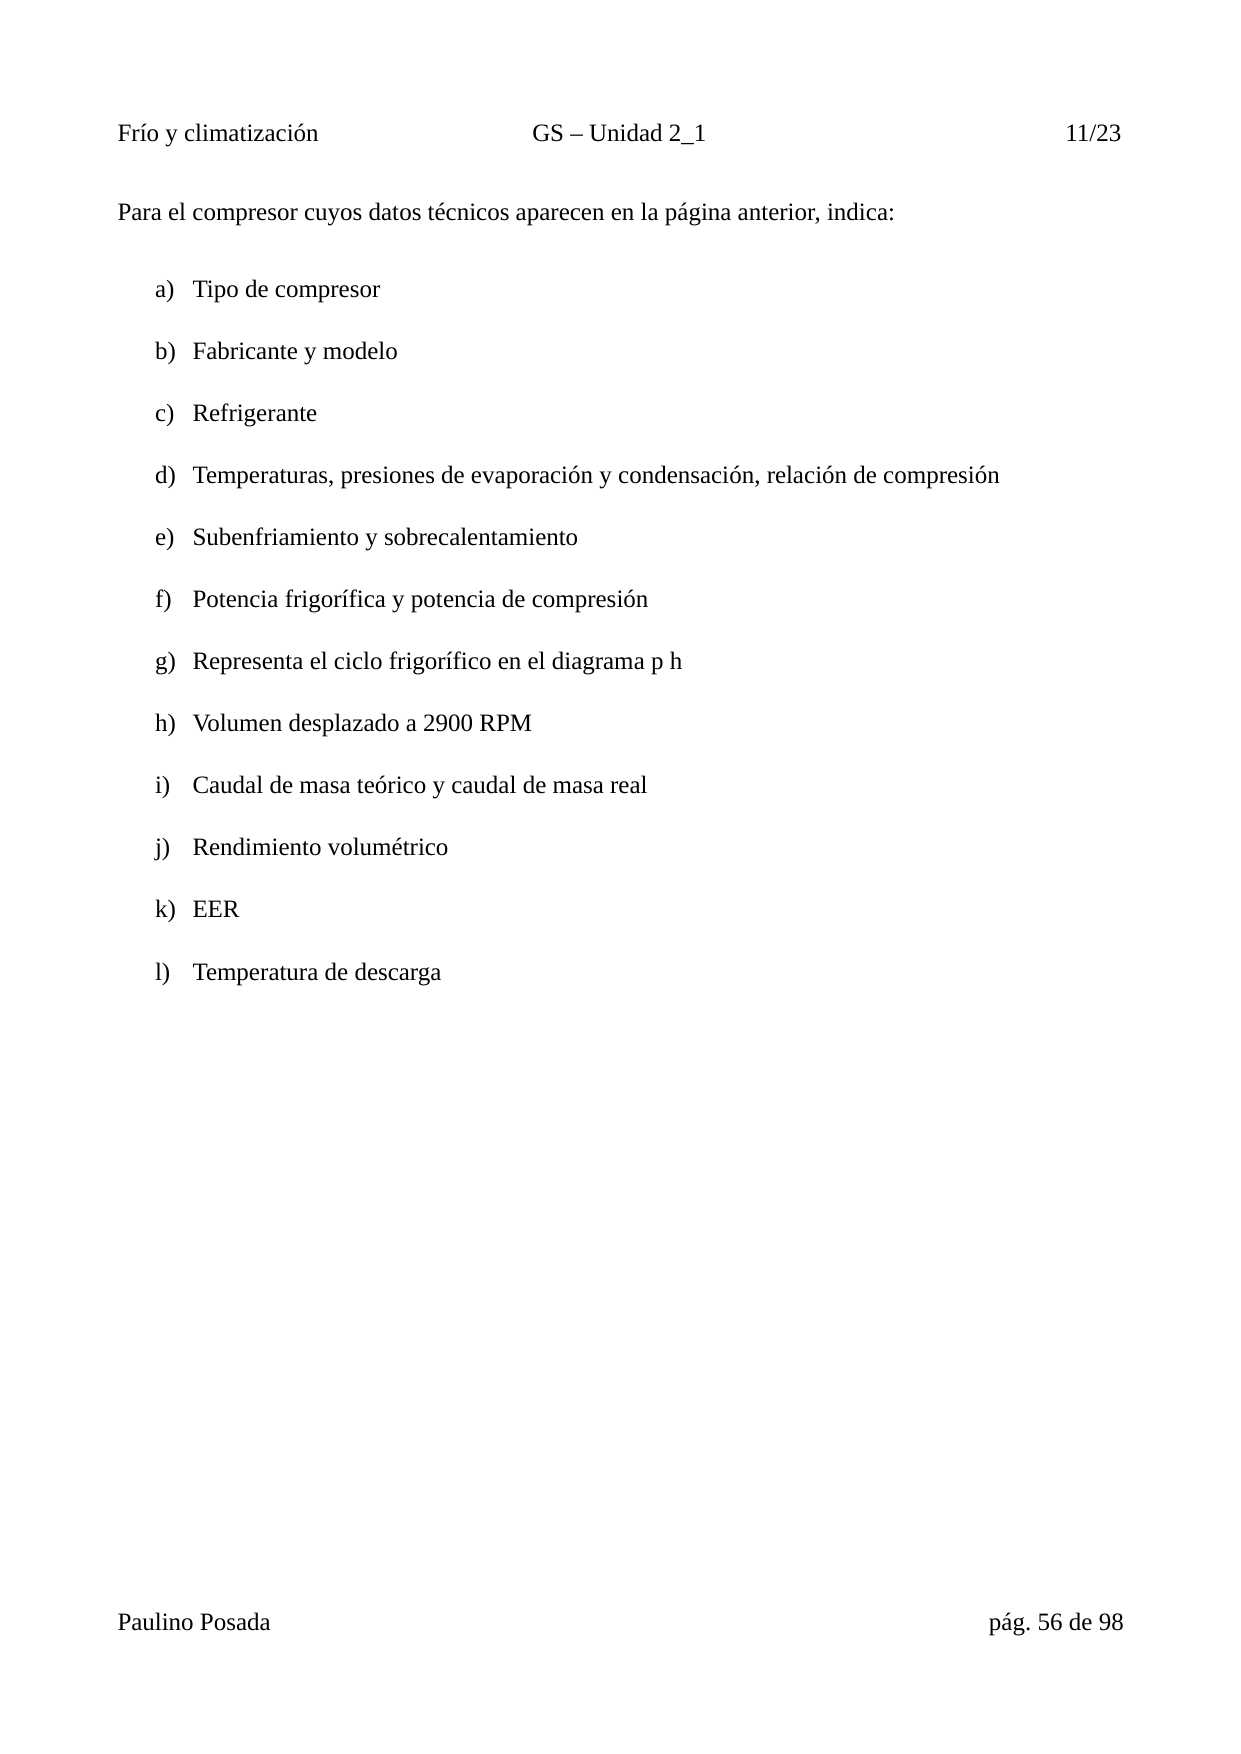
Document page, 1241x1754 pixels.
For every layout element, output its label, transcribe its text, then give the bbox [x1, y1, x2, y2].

list Temperaturas, presiones de evaporación y condensación, relación de compresión [155, 460, 1123, 489]
list Tipo de compresor [155, 274, 1123, 302]
list Fabricante y modelo [155, 336, 1123, 364]
list Caudal de masa teórico y caudal de masa real [155, 770, 1123, 799]
list Temperatura de descarga [155, 957, 1123, 985]
text Para el compresor cuyos datos técnicos aparecen en la página anterior, indica: [117, 197, 1123, 226]
list Potencia frigorífica y potencia de compresión [155, 584, 1123, 613]
list Rendimiento volumétrico [155, 832, 1123, 861]
list EER [155, 894, 1123, 923]
list Refrigerante [155, 398, 1123, 427]
list Representa el ciclo frigorífico en el diagrama p h [155, 646, 1123, 675]
list Subenfriamiento y sobrecalentamiento [155, 522, 1123, 551]
list Volumen desplazado a 2900 RPM [155, 708, 1123, 737]
